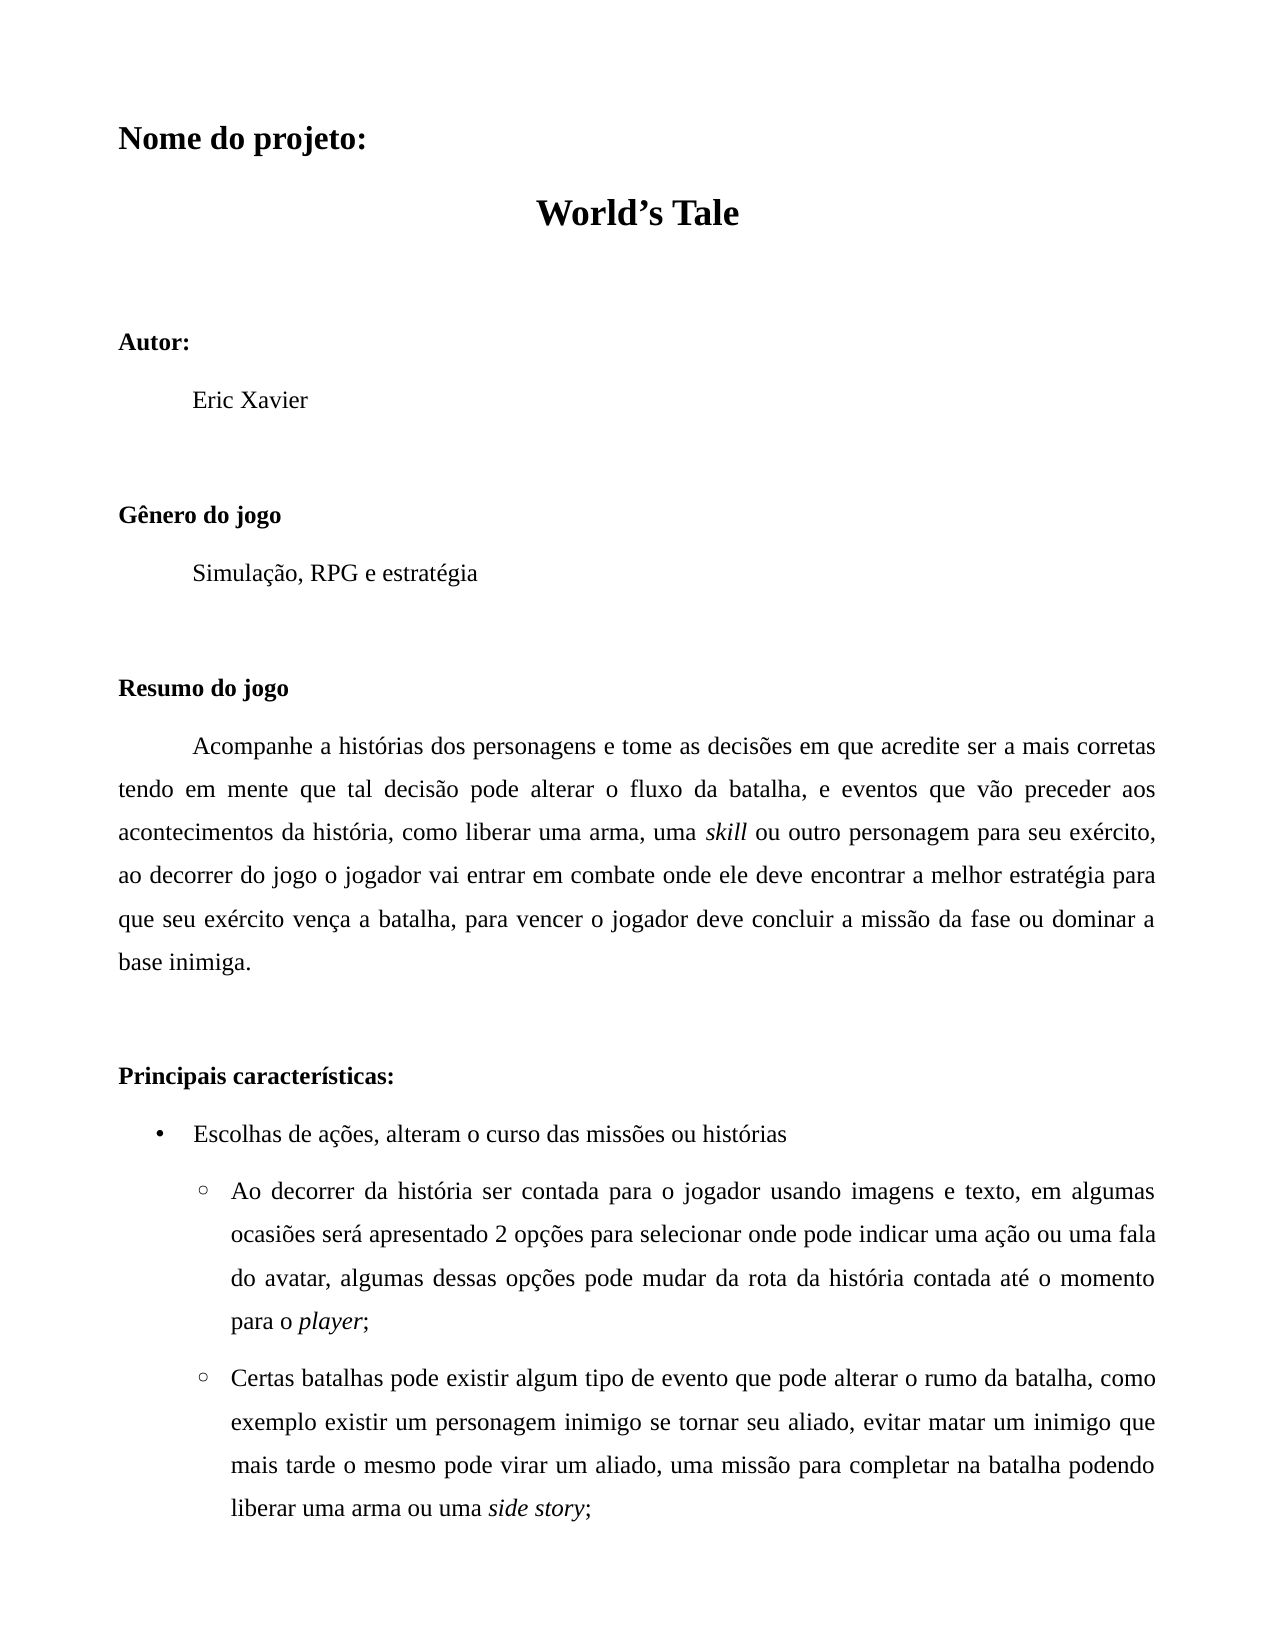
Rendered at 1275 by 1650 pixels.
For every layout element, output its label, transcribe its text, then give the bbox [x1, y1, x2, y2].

text Acompanhe a histórias dos personagens e tome as decisões em que acredite ser a mais corretas tendo em mente que tal decisão pode alterar o fluxo da batalha, e eventos que vão preceder aos acontecimentos da história, como liberar uma arma, uma skill ou outro personagem para seu exército, ao decorrer do jogo o jogador vai entrar em combate onde ele deve encontrar a melhor estratégia para que seu exército vença a batalha, para vencer o jogador deve concluir a missão da fase ou dominar a base inimiga. [118, 731, 1157, 976]
text Resumo do jogo [118, 673, 1157, 702]
list Ao decorrer da história ser contada para o jogador usando imagens e texto, em algumas ocasiões será apresentado 2 opções para selecionar onde pode indicar uma ação ou uma fala do avatar, algumas dessas opções pode mudar da rota da história contada até o momento para o player; [193, 1176, 1157, 1334]
text Gênero do jogo [118, 500, 1157, 529]
text Eric Xavier [118, 385, 1157, 414]
text Nome do projeto: [118, 118, 1157, 156]
text World’s Tale [118, 190, 1157, 233]
text Autor: [118, 327, 1157, 356]
text Simulação, RPG e estratégia [118, 558, 1157, 587]
list Certas batalhas pode existir algum tipo de evento que pode alterar o rumo da batalha, como exemplo existir um personagem inimigo se tornar seu aliado, evitar matar um inimigo que mais tarde o mesmo pode virar um aliado, uma missão para completar na batalha podendo liberar uma arma ou uma side story; [193, 1363, 1157, 1522]
list Escolhas de ações, alteram o curso das missões ou histórias [156, 1119, 1157, 1147]
text Principais características: [118, 1061, 1157, 1090]
